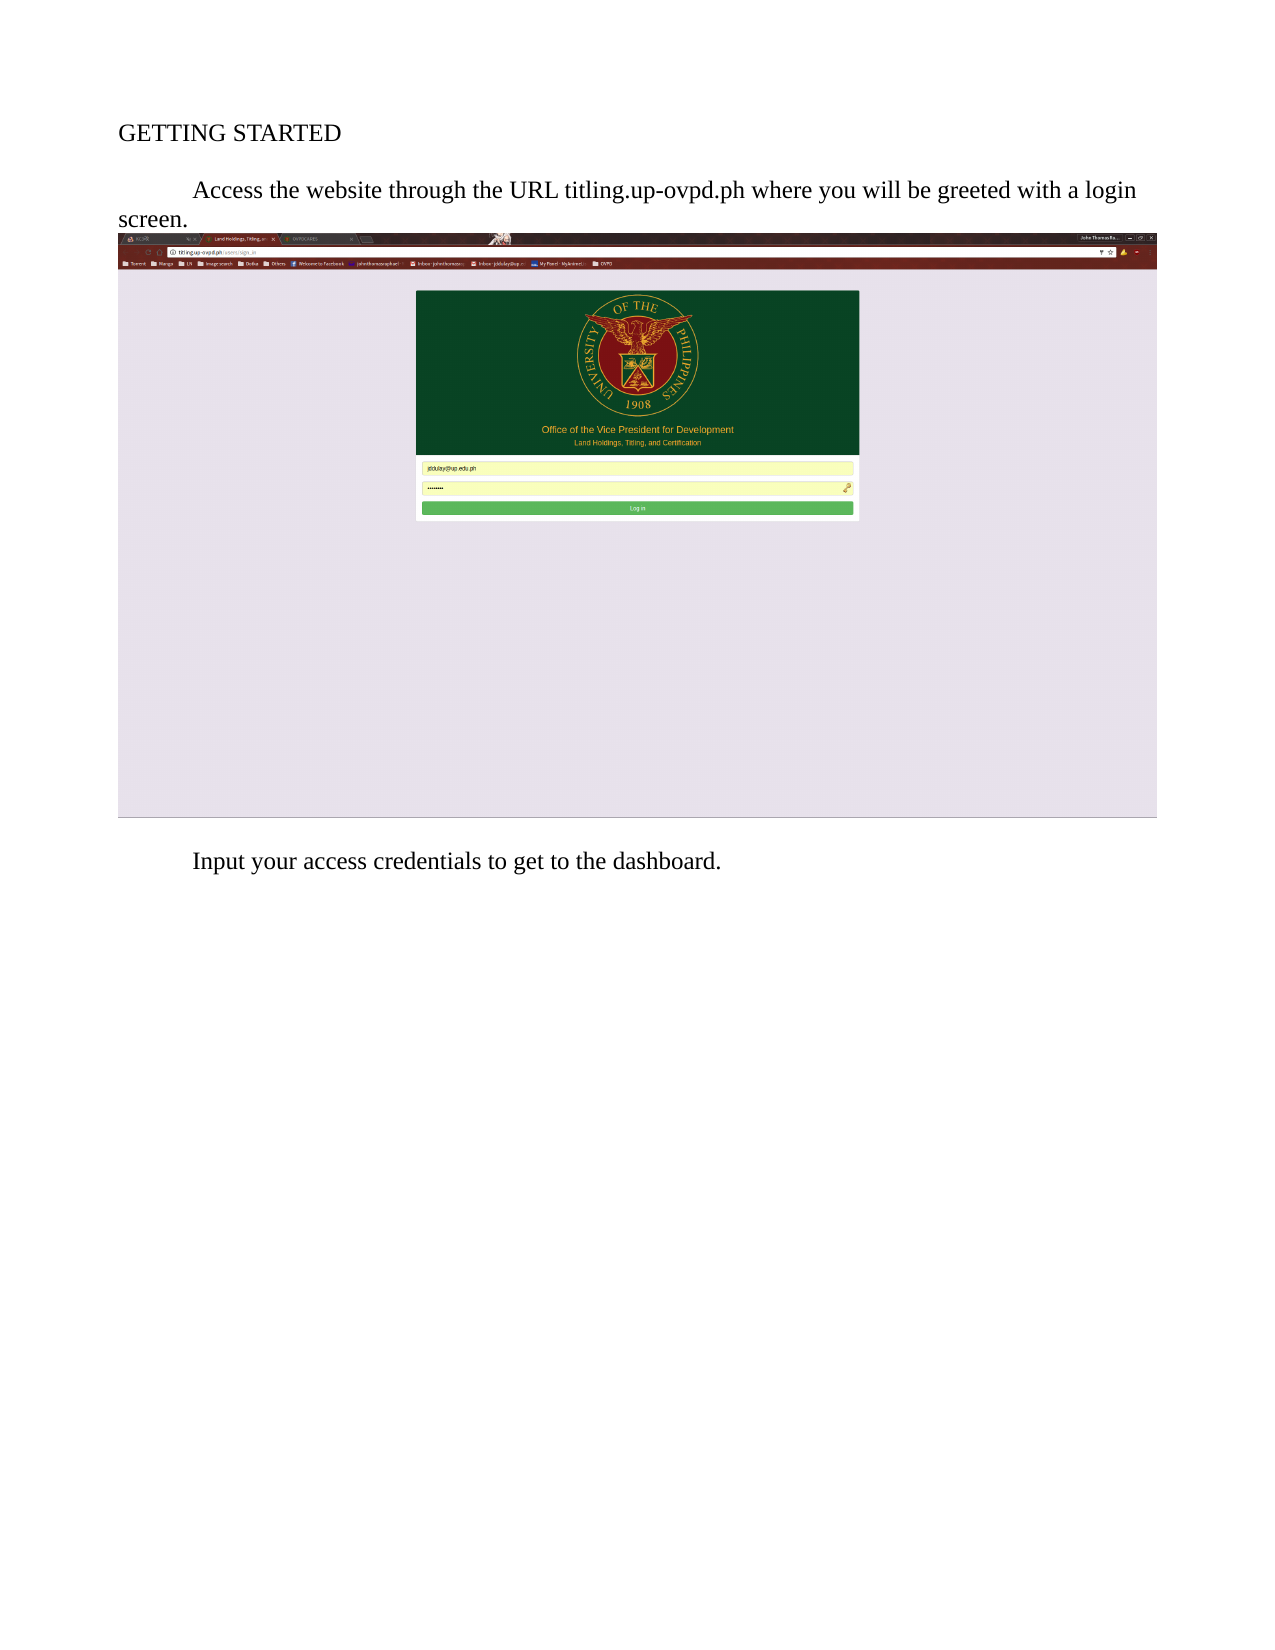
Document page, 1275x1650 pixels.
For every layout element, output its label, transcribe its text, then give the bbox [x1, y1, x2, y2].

text GETTING STARTED [118, 118, 1157, 147]
picture [118, 233, 1157, 818]
text Input your access credentials to get to the dashboard. [118, 846, 1157, 875]
text Access the website through the URL titling.up-ovpd.ph where you will be greeted with a login screen. [118, 176, 1157, 233]
